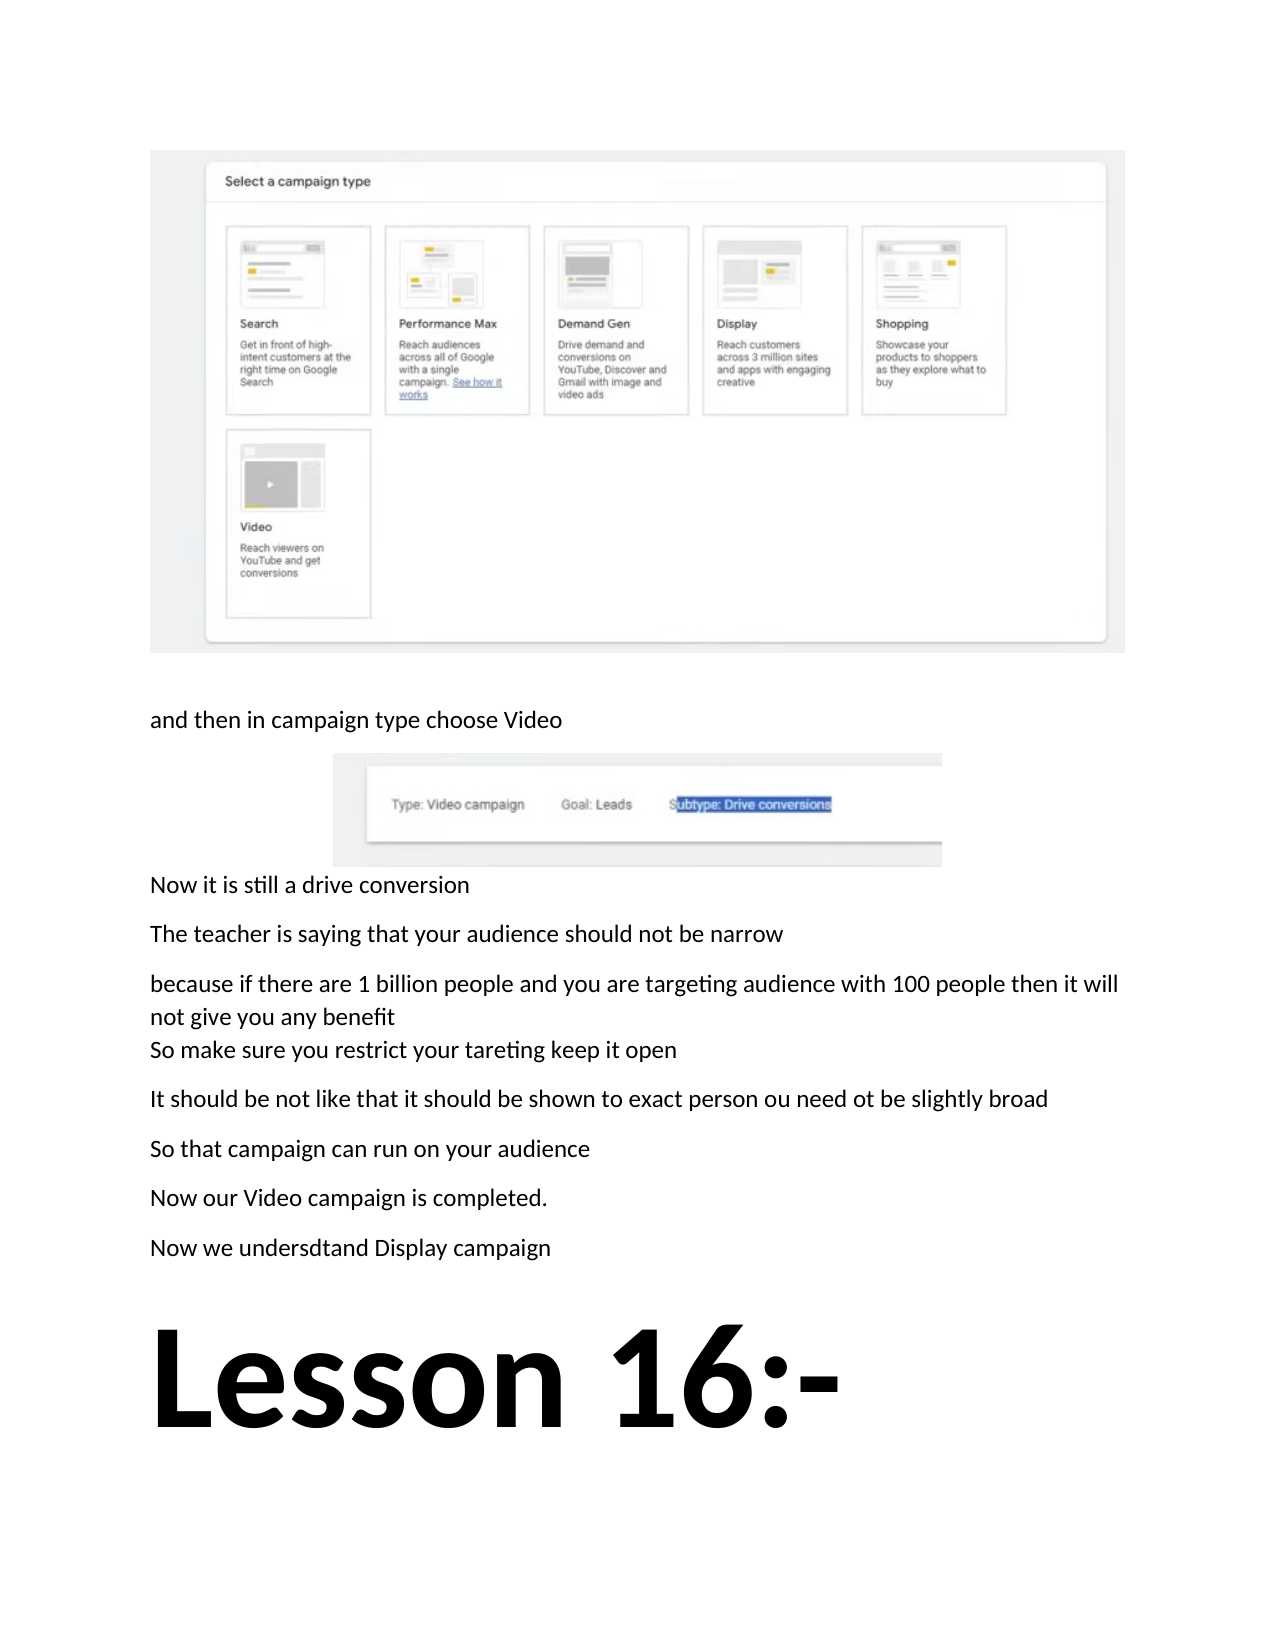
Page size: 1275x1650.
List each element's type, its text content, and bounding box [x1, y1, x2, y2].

text Now our Video campaign is completed. [150, 1182, 1125, 1213]
text Now it is still a drive conversion [150, 754, 1125, 899]
text Lesson 16:- [150, 1282, 1125, 1465]
text So that campaign can run on your audience [150, 1133, 1125, 1163]
text because if there are 1 billion people and you are targeting audience with 100 people then it will not give you any benefit So make sure you restrict your tareting keep it open [150, 968, 1125, 1064]
text It should be not like that it should be shown to exact person ou need ot be slightly broad [150, 1083, 1125, 1114]
text and then in campaign type choose Video [150, 704, 1125, 735]
text Now we undersdtand Display campaign [150, 1232, 1125, 1263]
picture [150, 150, 1125, 653]
text The teacher is saying that your audience should not be narrow [150, 918, 1125, 949]
picture [332, 753, 943, 867]
